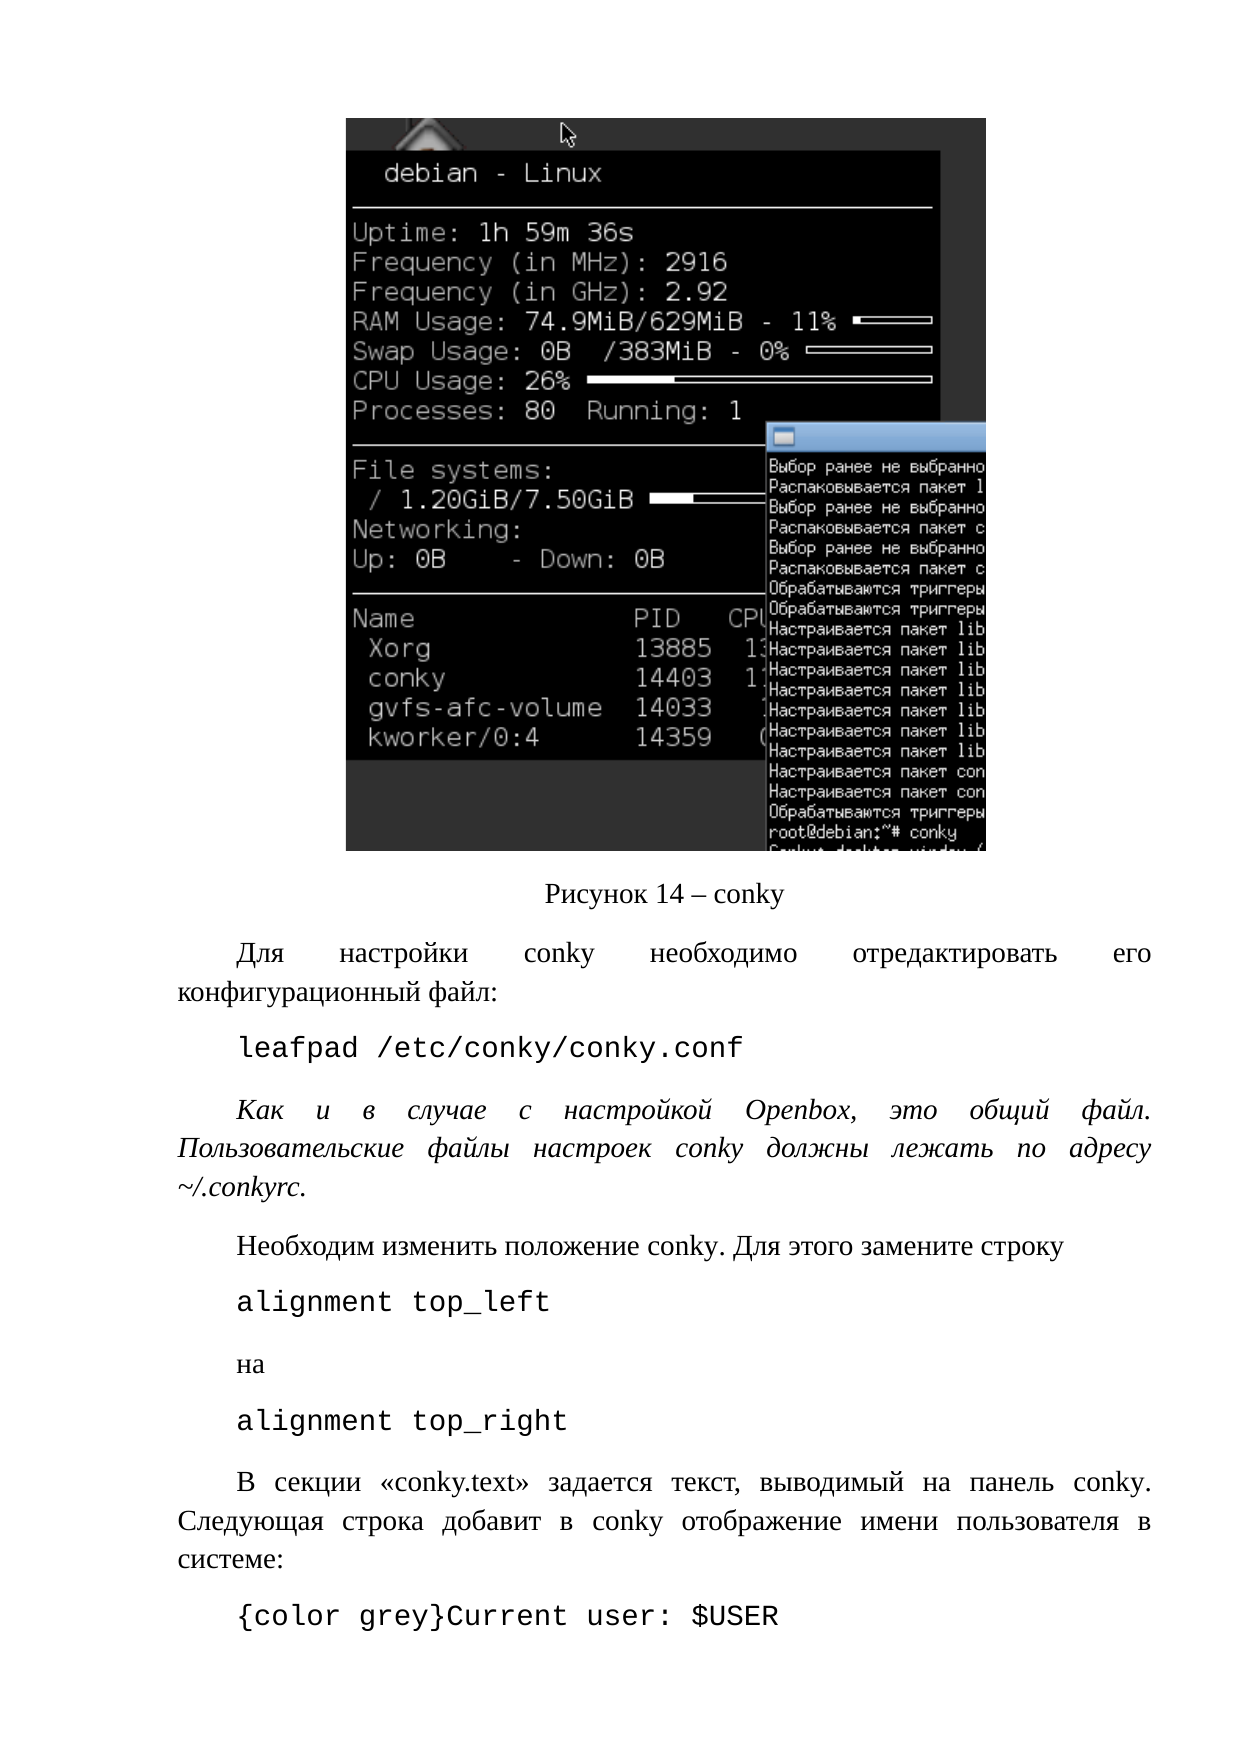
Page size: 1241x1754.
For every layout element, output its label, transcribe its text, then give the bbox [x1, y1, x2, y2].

text alignment top_right [177, 1406, 1152, 1439]
text alignment top_left [177, 1288, 1152, 1321]
text leafpad /etc/conky/conky.conf [177, 1033, 1152, 1066]
text Для настройки conky необходимо отредактировать его конфигурационный файл: [177, 935, 1152, 1007]
text Необходим изменить положение conky. Для этого замените строку [177, 1228, 1152, 1262]
text на [177, 1346, 1152, 1380]
text Рисунок 14 – conky [177, 876, 1152, 909]
text {color grey}Current user: $USER [177, 1601, 1152, 1634]
picture [345, 118, 986, 851]
text Как и в случае с настройкой Openbox, это общий файл. Пользовательские файлы настроек conky должны лежать по адресу ~/.conkyrc. [177, 1092, 1152, 1202]
text В секции «conky.text» задается текст, выводимый на панель conky. Следующая строка добавит в conky отображение имени пользователя в системе: [177, 1464, 1152, 1575]
